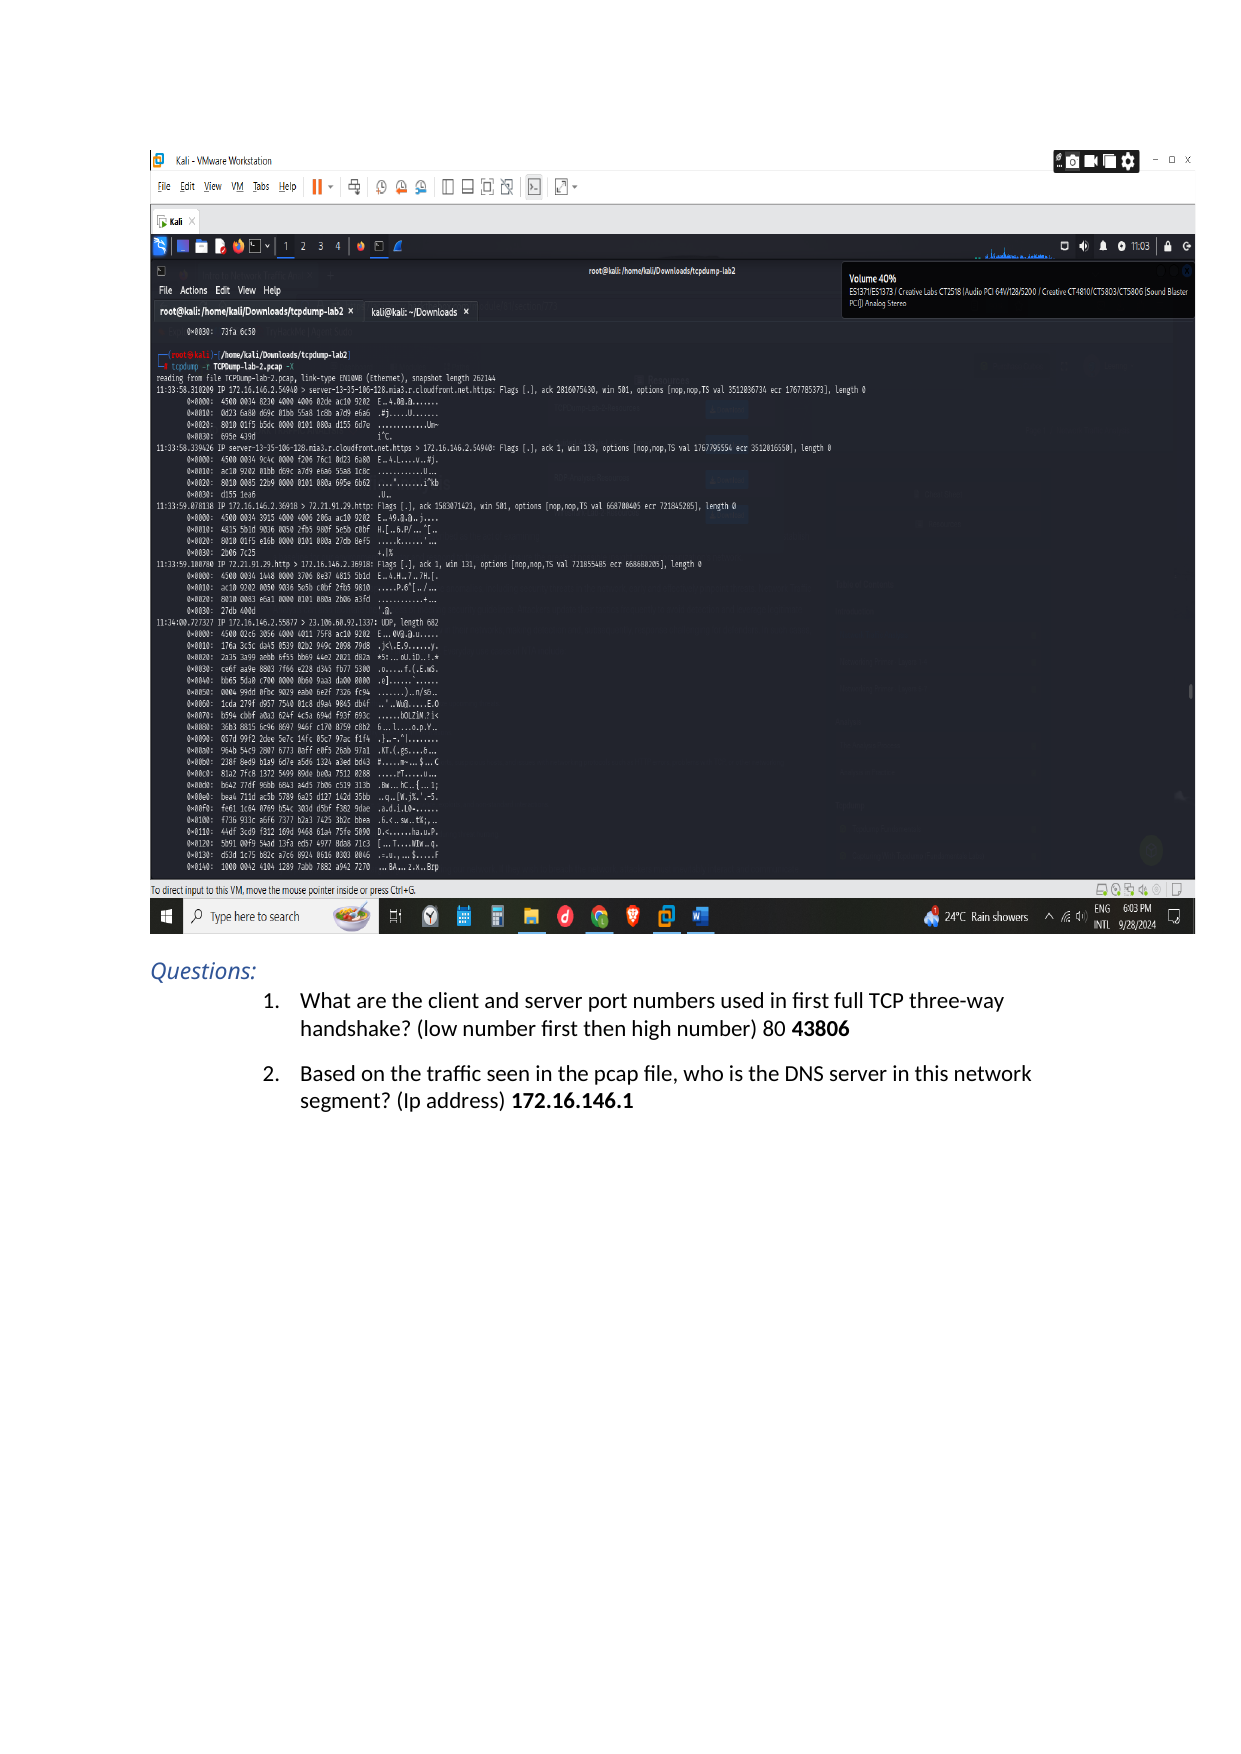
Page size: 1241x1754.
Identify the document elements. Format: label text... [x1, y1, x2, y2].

list Based on the traffic seen in the pcap file, who is the DNS server in this network segment? (Ip address) 172.16.146.1 [262, 1059, 1090, 1115]
subtitle Questions: [150, 955, 1090, 986]
list What are the client and server port numbers used in first full TCP three-way handshake? (low number first then high number) 80 43806 [262, 986, 1090, 1042]
